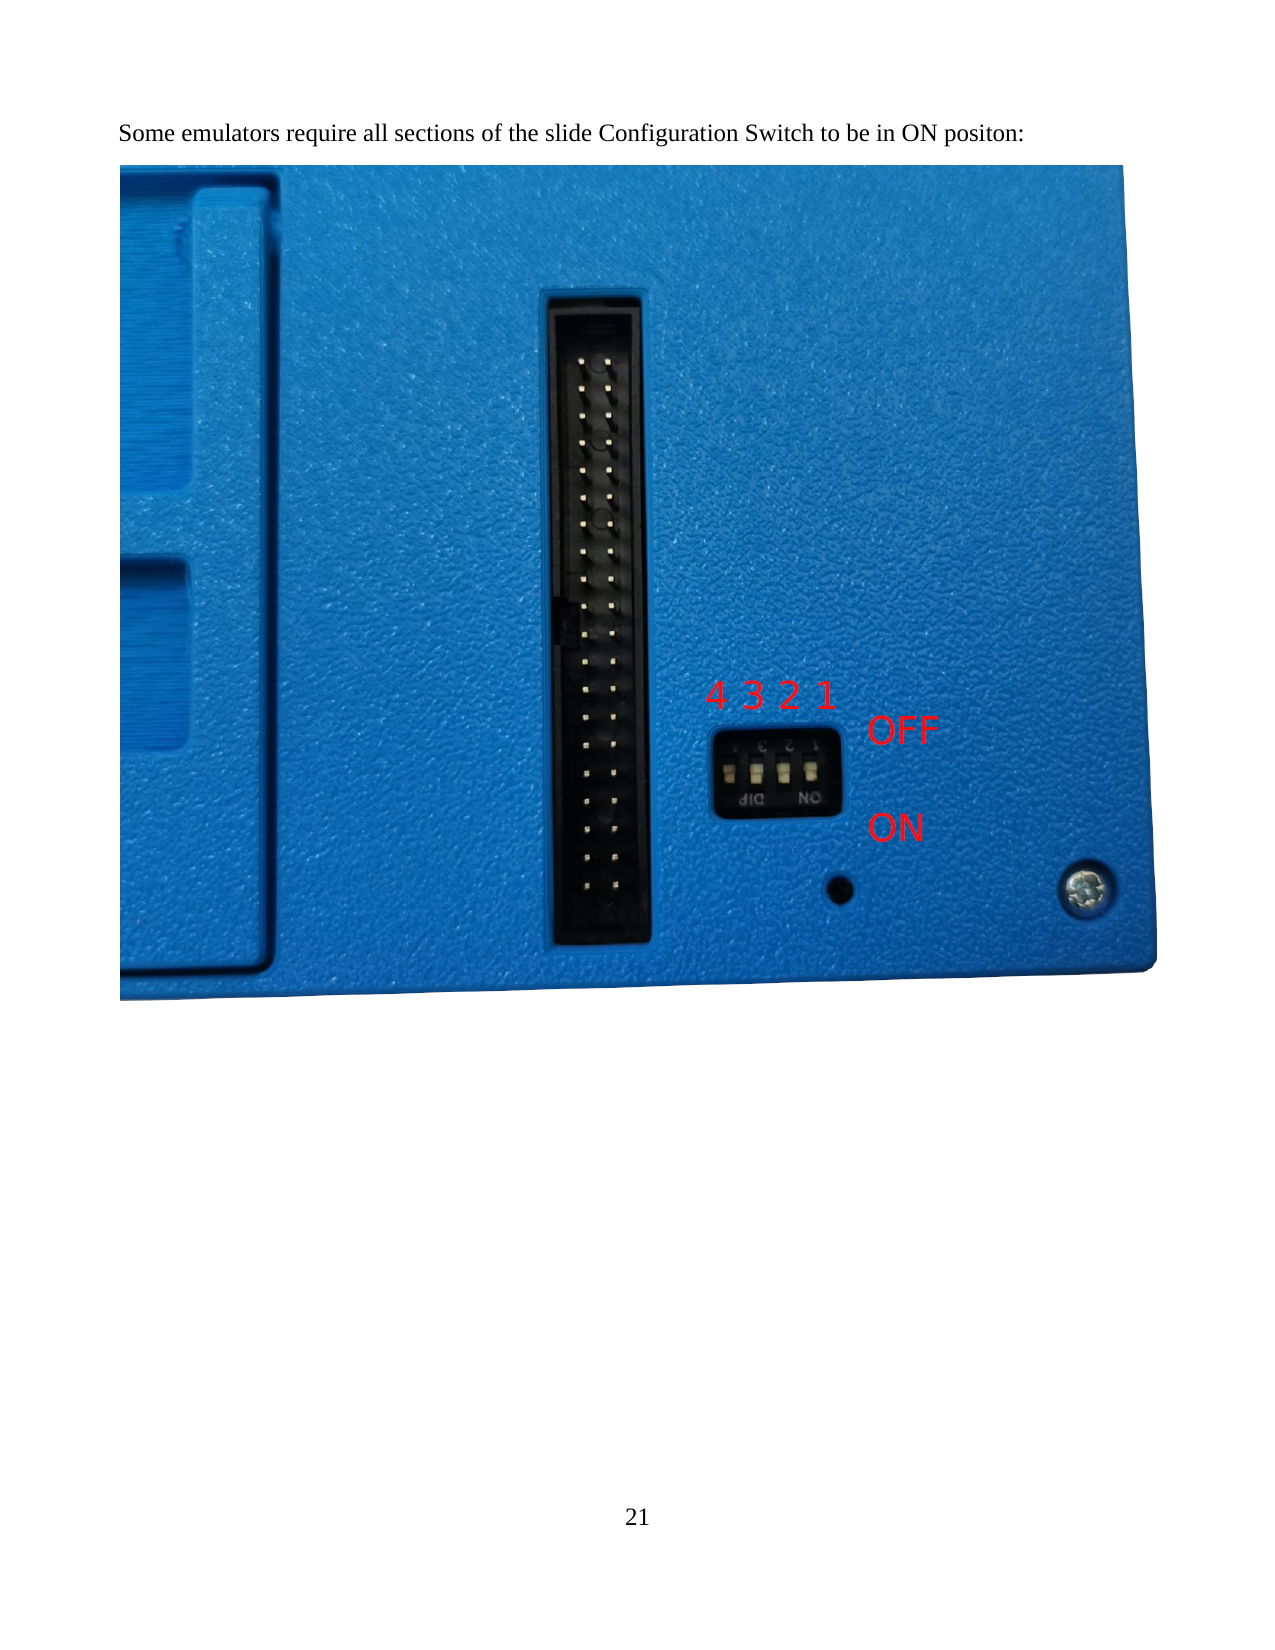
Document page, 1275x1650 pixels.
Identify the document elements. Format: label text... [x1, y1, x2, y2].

text Some emulators require all sections of the slide Configuration Switch to be in ON positon: [118, 118, 1157, 147]
picture [118, 165, 1157, 1001]
